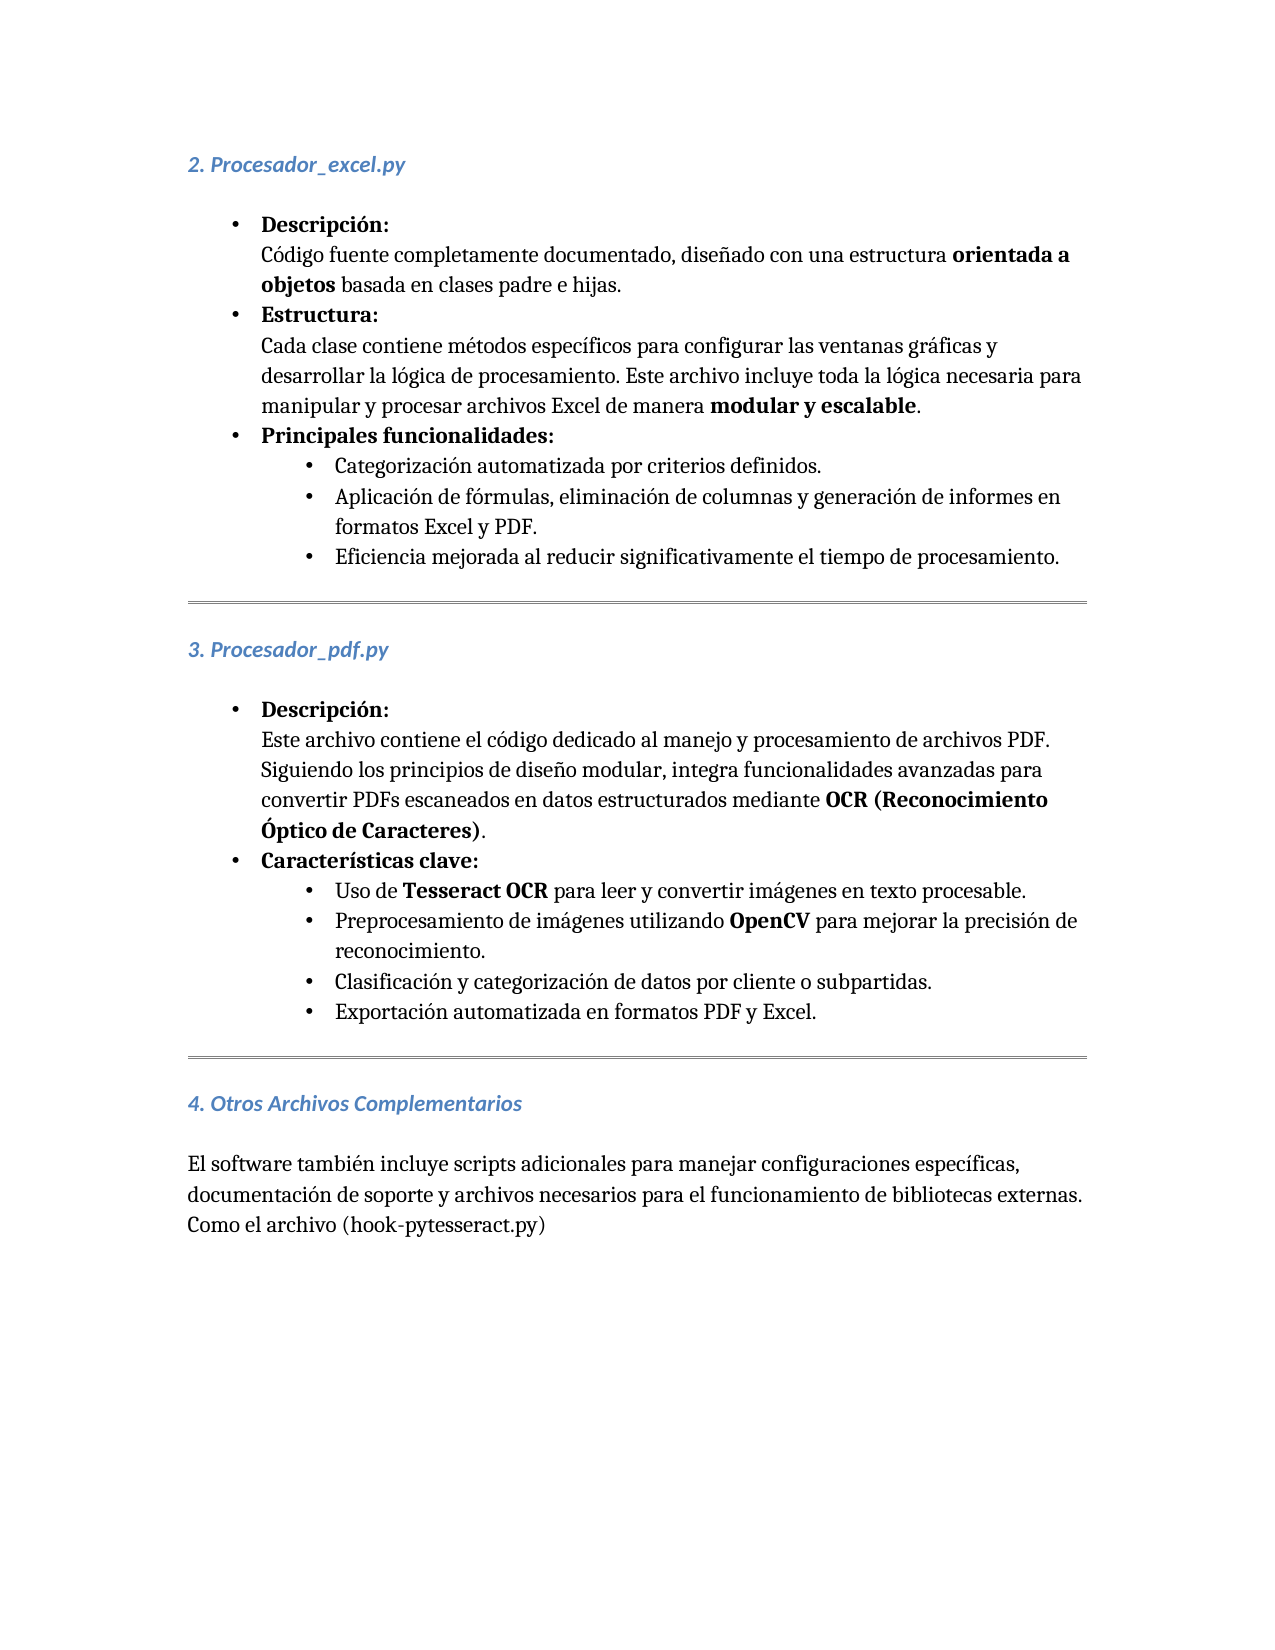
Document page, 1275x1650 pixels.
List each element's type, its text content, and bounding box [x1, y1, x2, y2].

text El software también incluye scripts adicionales para manejar configuraciones específicas, documentación de soporte y archivos necesarios para el funcionamiento de bibliotecas externas. Como el archivo (hook-pytesseract.py) [187, 1151, 1087, 1238]
list Categorización automatizada por criterios definidos. [305, 453, 1087, 480]
subtitle 3. Procesador_pdf.py [187, 635, 1087, 663]
list Características clave: [232, 848, 1087, 874]
list Preprocesamiento de imágenes utilizando OpenCV para mejorar la precisión de reconocimiento. [305, 908, 1087, 964]
list Aplicación de fórmulas, eliminación de columnas y generación de informes en formatos Excel y PDF. [305, 483, 1087, 540]
subtitle 4. Otros Archivos Complementarios [187, 1089, 1087, 1118]
subtitle 2. Procesador_excel.py [187, 150, 1087, 178]
list Descripción: Código fuente completamente documentado, diseñado con una estructura orientada a objetos basada en clases padre e hijas. [232, 212, 1087, 298]
list Clasificación y categorización de datos por cliente o subpartidas. [305, 968, 1087, 995]
list Estructura: Cada clase contiene métodos específicos para configurar las ventanas gráficas y desarrollar la lógica de procesamiento. Este archivo incluye toda la lógica necesaria para manipular y procesar archivos Excel de manera modular y escalable. [232, 302, 1087, 419]
list Descripción: Este archivo contiene el código dedicado al manejo y procesamiento de archivos PDF. Siguiendo los principios de diseño modular, integra funcionalidades avanzadas para convertir PDFs escaneados en datos estructurados mediante OCR (Reconocimiento Óptico de Caracteres). [232, 697, 1087, 844]
list Uso de Tesseract OCR para leer y convertir imágenes en texto procesable. [305, 878, 1087, 904]
list Exportación automatizada en formatos PDF y Excel. [305, 999, 1087, 1025]
list Eficiencia mejorada al reducir significativamente el tiempo de procesamiento. [305, 544, 1087, 570]
list Principales funcionalidades: [232, 423, 1087, 449]
